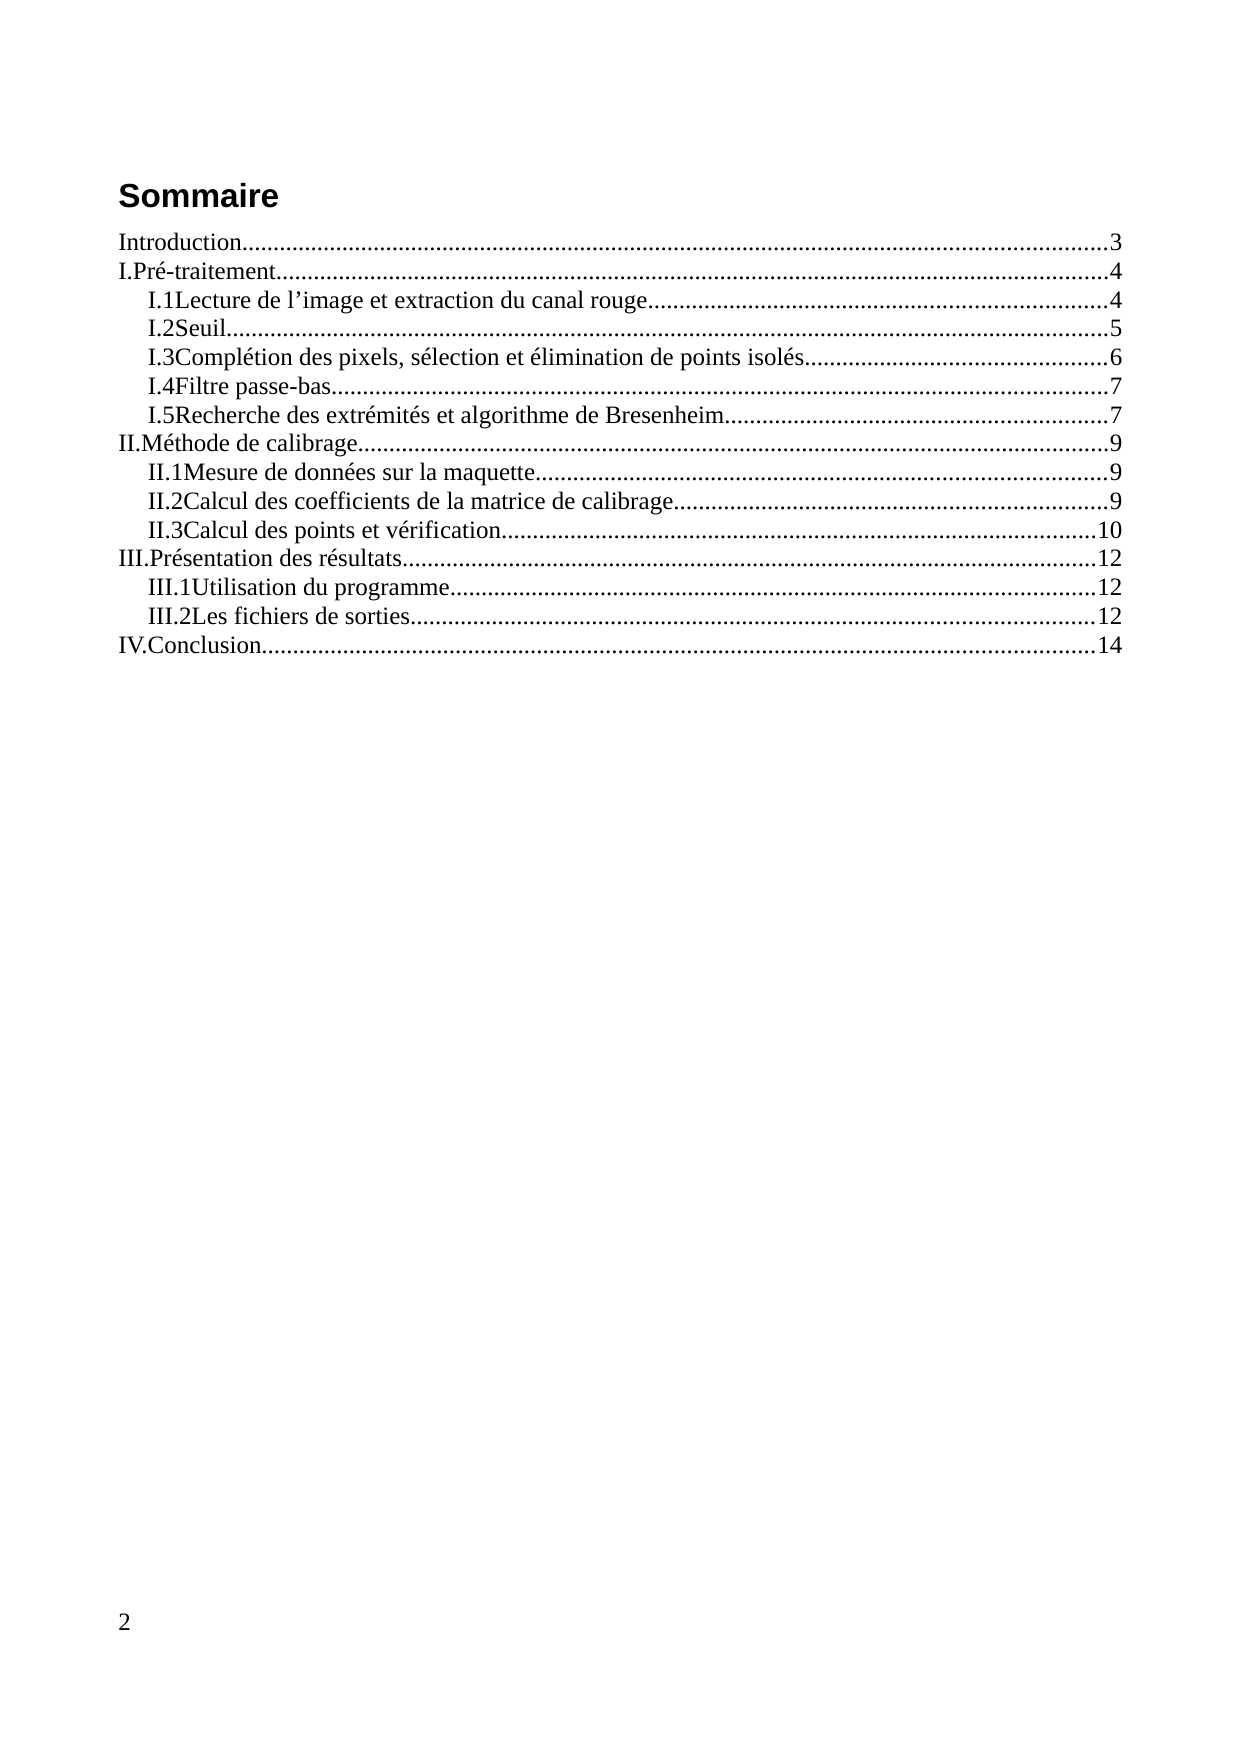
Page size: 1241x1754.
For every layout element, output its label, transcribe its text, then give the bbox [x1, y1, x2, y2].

text I.2Seuil 5 [148, 313, 1122, 342]
text II.Méthode de calibrage 9 [118, 428, 1122, 457]
text II.1Mesure de données sur la maquette 9 [148, 457, 1122, 486]
text III.2Les fichiers de sorties 12 [148, 601, 1122, 630]
text I.1Lecture de l’image et extraction du canal rouge 4 [148, 285, 1122, 313]
subtitle Sommaire [118, 176, 1122, 215]
text I.Pré-traitement 4 [118, 256, 1122, 285]
text I.3Complétion des pixels, sélection et élimination de points isolés 6 [148, 342, 1122, 371]
text II.2Calcul des coefficients de la matrice de calibrage 9 [148, 486, 1122, 515]
text II.3Calcul des points et vérification 10 [148, 515, 1122, 543]
text IV.Conclusion 14 [118, 630, 1122, 658]
text III.1Utilisation du programme 12 [148, 572, 1122, 601]
text I.4Filtre passe-bas 7 [148, 371, 1122, 400]
text III.Présentation des résultats 12 [118, 543, 1122, 572]
text Introduction 3 [118, 227, 1122, 256]
text I.5Recherche des extrémités et algorithme de Bresenheim 7 [148, 400, 1122, 428]
